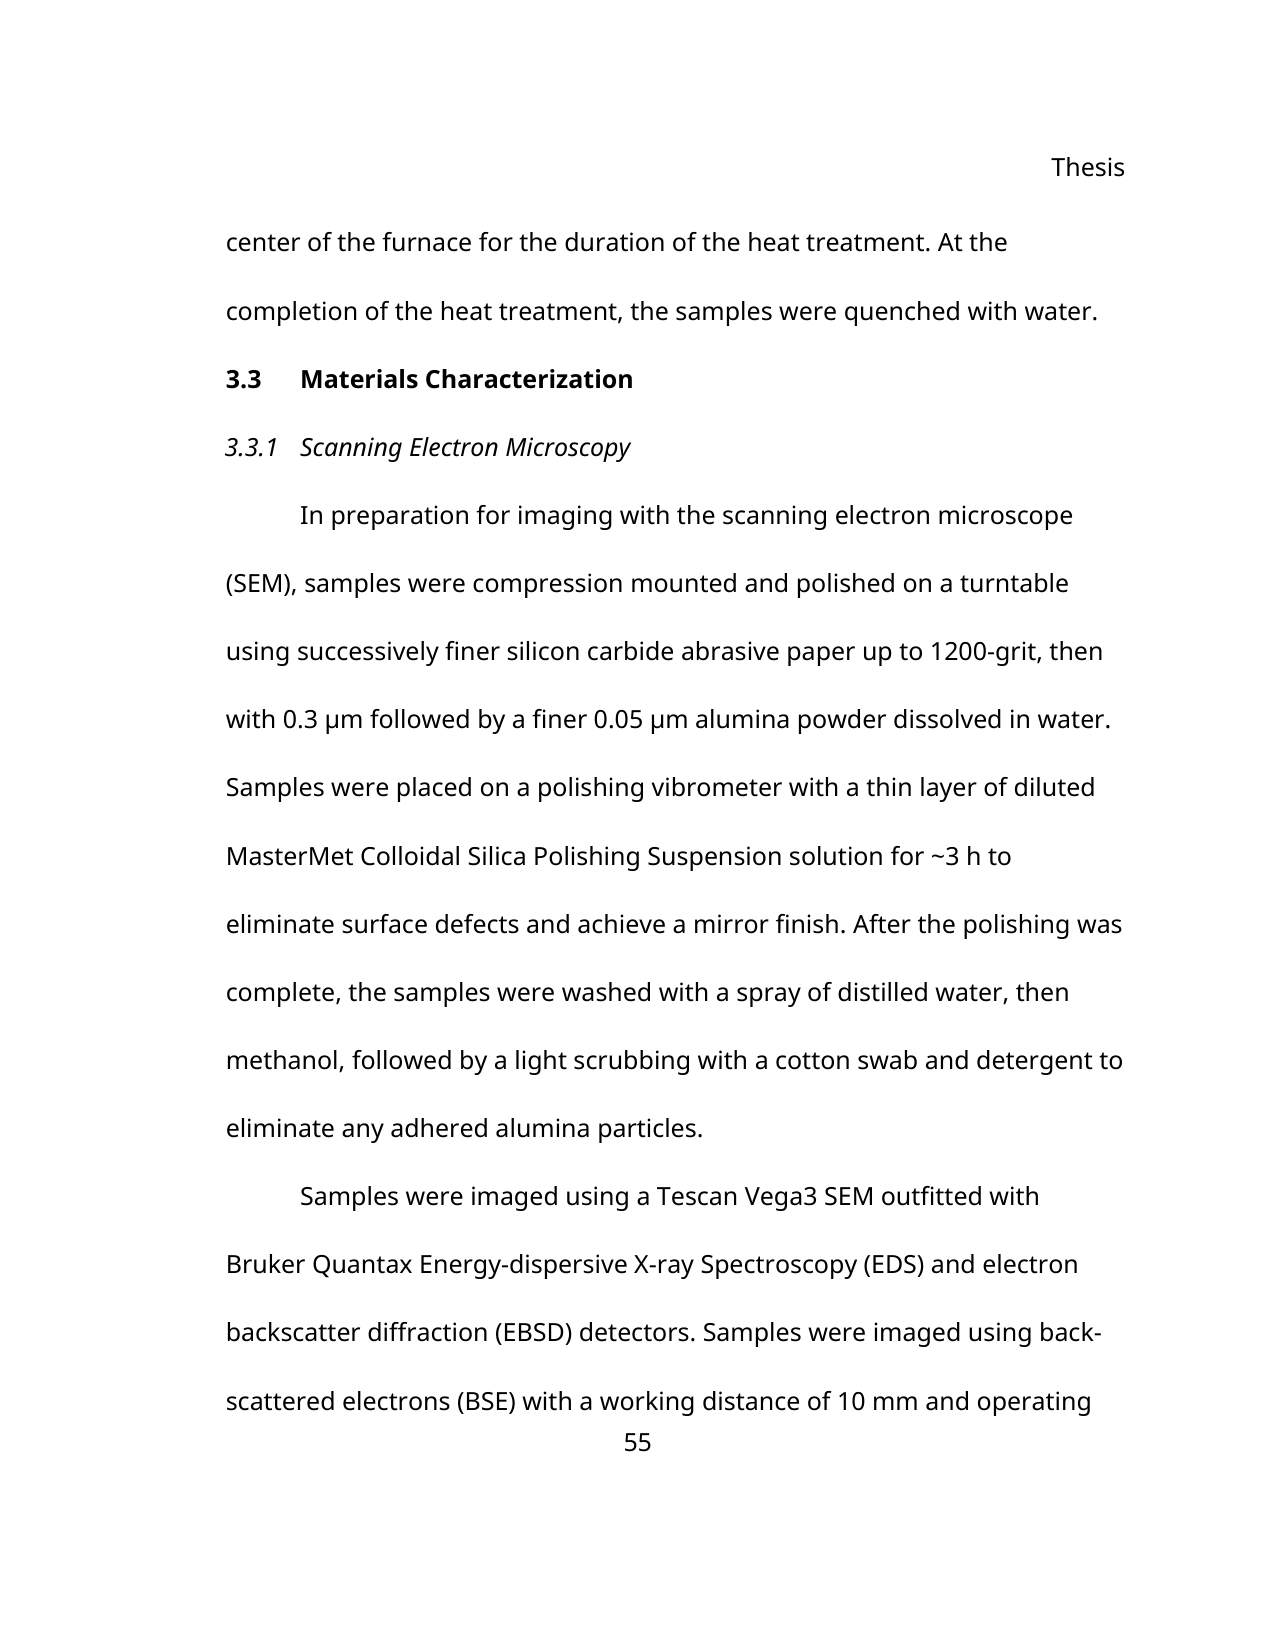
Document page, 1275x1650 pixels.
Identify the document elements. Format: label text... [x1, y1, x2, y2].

text 3.3 Materials Characterization [224, 361, 1125, 395]
text 3.3.1 Scanning Electron Microscopy [224, 429, 1125, 463]
text In preparation for imaging with the scanning electron microscope (SEM), samples were compression mounted and polished on a turntable using successively finer silicon carbide abrasive paper up to 1200-grit, then with 0.3 µm followed by a finer 0.05 µm alumina powder dissolved in water. Samples were placed on a polishing vibrometer with a thin layer of diluted MasterMet Colloidal Silica Polishing Suspension solution for ~3 h to eliminate surface defects and achieve a mirror finish. After the polishing was complete, the samples were washed with a spray of distilled water, then methanol, followed by a light scrubbing with a cotton swab and detergent to eliminate any adhered alumina particles. [224, 497, 1125, 1145]
text center of the furnace for the duration of the heat treatment. At the completion of the heat treatment, the samples were quenched with water. [224, 225, 1125, 327]
text Samples were imaged using a Tescan Vega3 SEM outfitted with Bruker Quantax Energy-dispersive X-ray Spectroscopy (EDS) and electron backscatter diffraction (EBSD) detectors. Samples were imaged using back-scattered electrons (BSE) with a working distance of 10 mm and operating [224, 1179, 1125, 1417]
